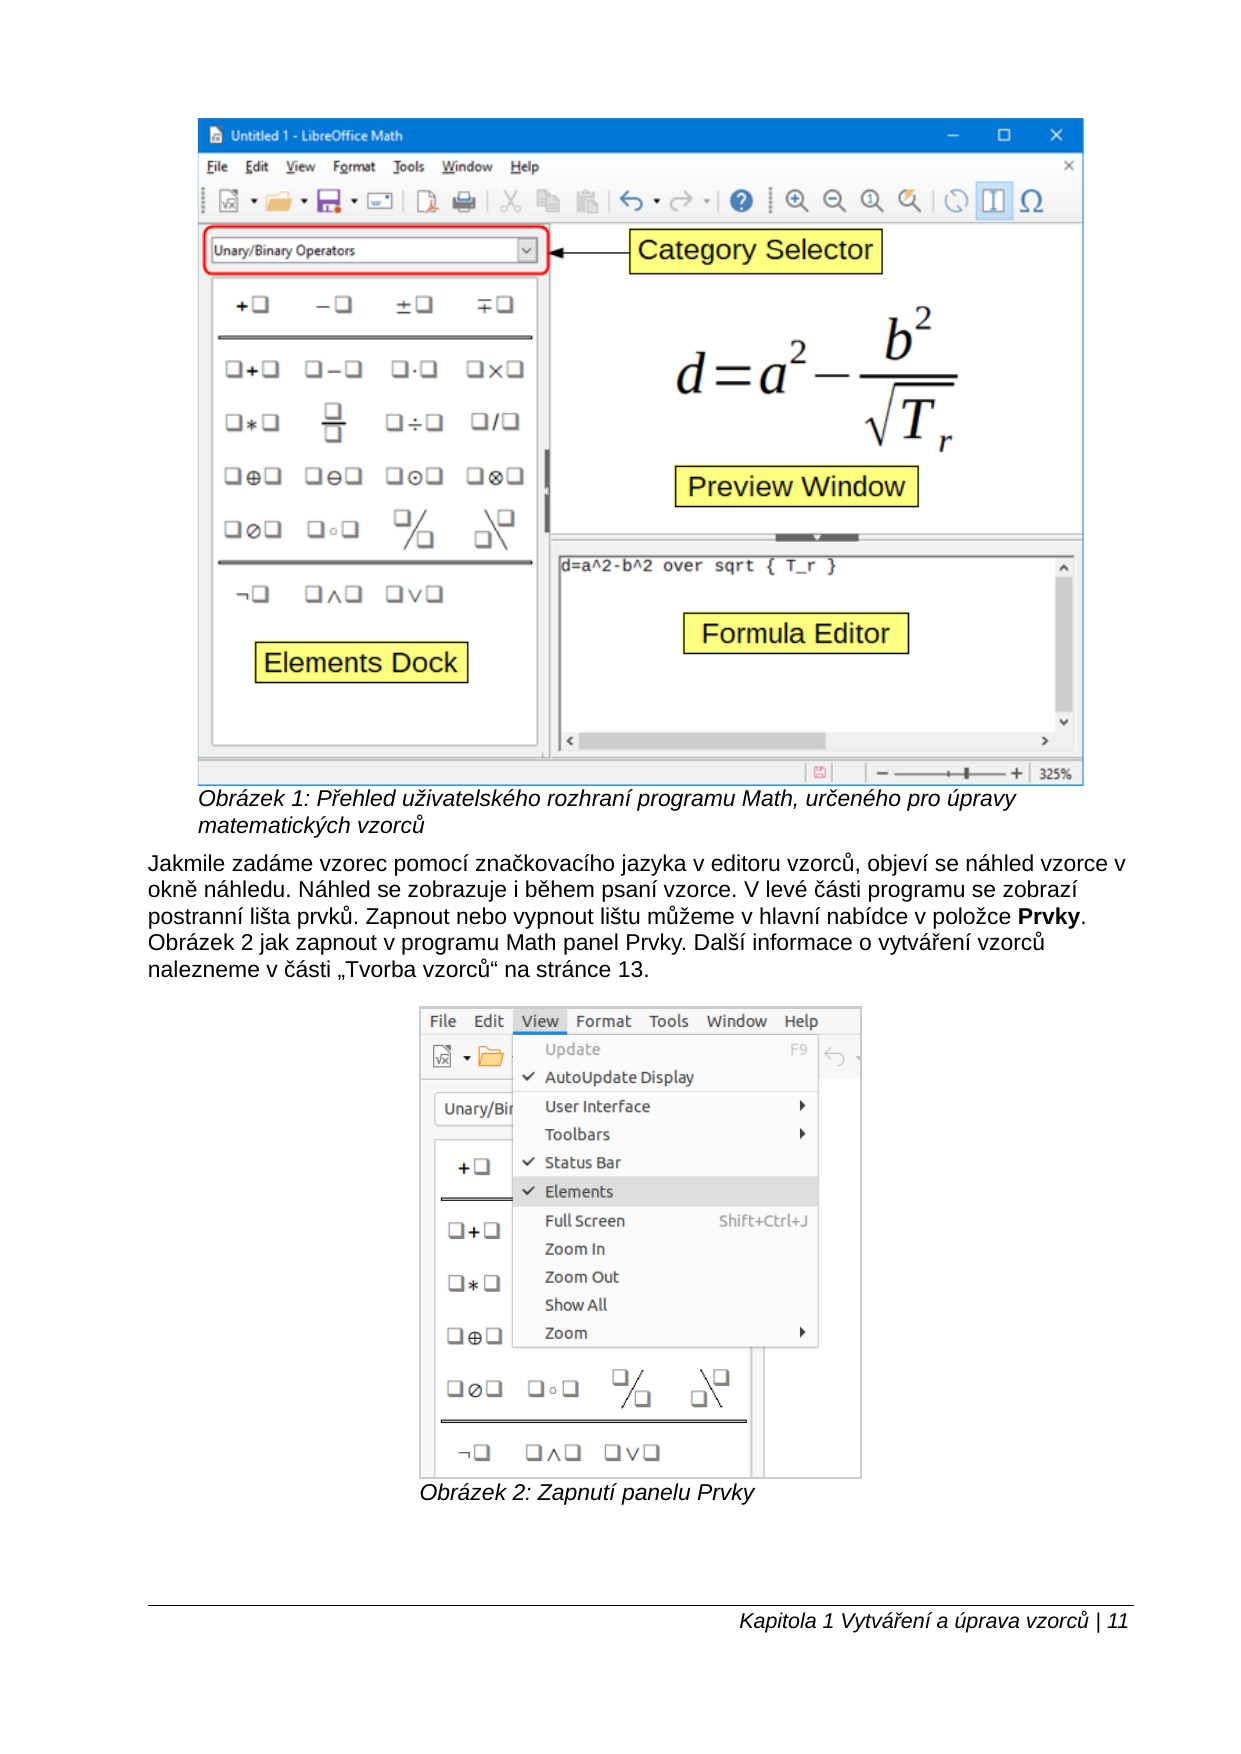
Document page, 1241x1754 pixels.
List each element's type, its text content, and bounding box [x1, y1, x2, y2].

text Obrázek 1: Přehled uživatelského rozhraní programu Math, určeného pro úpravy matematických vzorců [198, 786, 1084, 838]
picture [197, 118, 1084, 786]
text Obrázek 2: Zapnutí panelu Prvky [419, 1479, 862, 1506]
picture [421, 1009, 860, 1477]
text Jakmile zadáme vzorec pomocí značkovacího jazyka v editoru vzorců, objeví se náhled vzorce v okně náhledu. Náhled se zobrazuje i během psaní vzorce. V levé části programu se zobrazí postranní lišta prvků. Zapnout nebo vypnout lištu můžeme v hlavní nabídce v položce Prvky. Obrázek 2 jak zapnout v programu Math panel Prvky. Další informace o vytváření vzorců nalezneme v části „Vytváření vzorců“ na stránce 13. [148, 850, 1134, 982]
